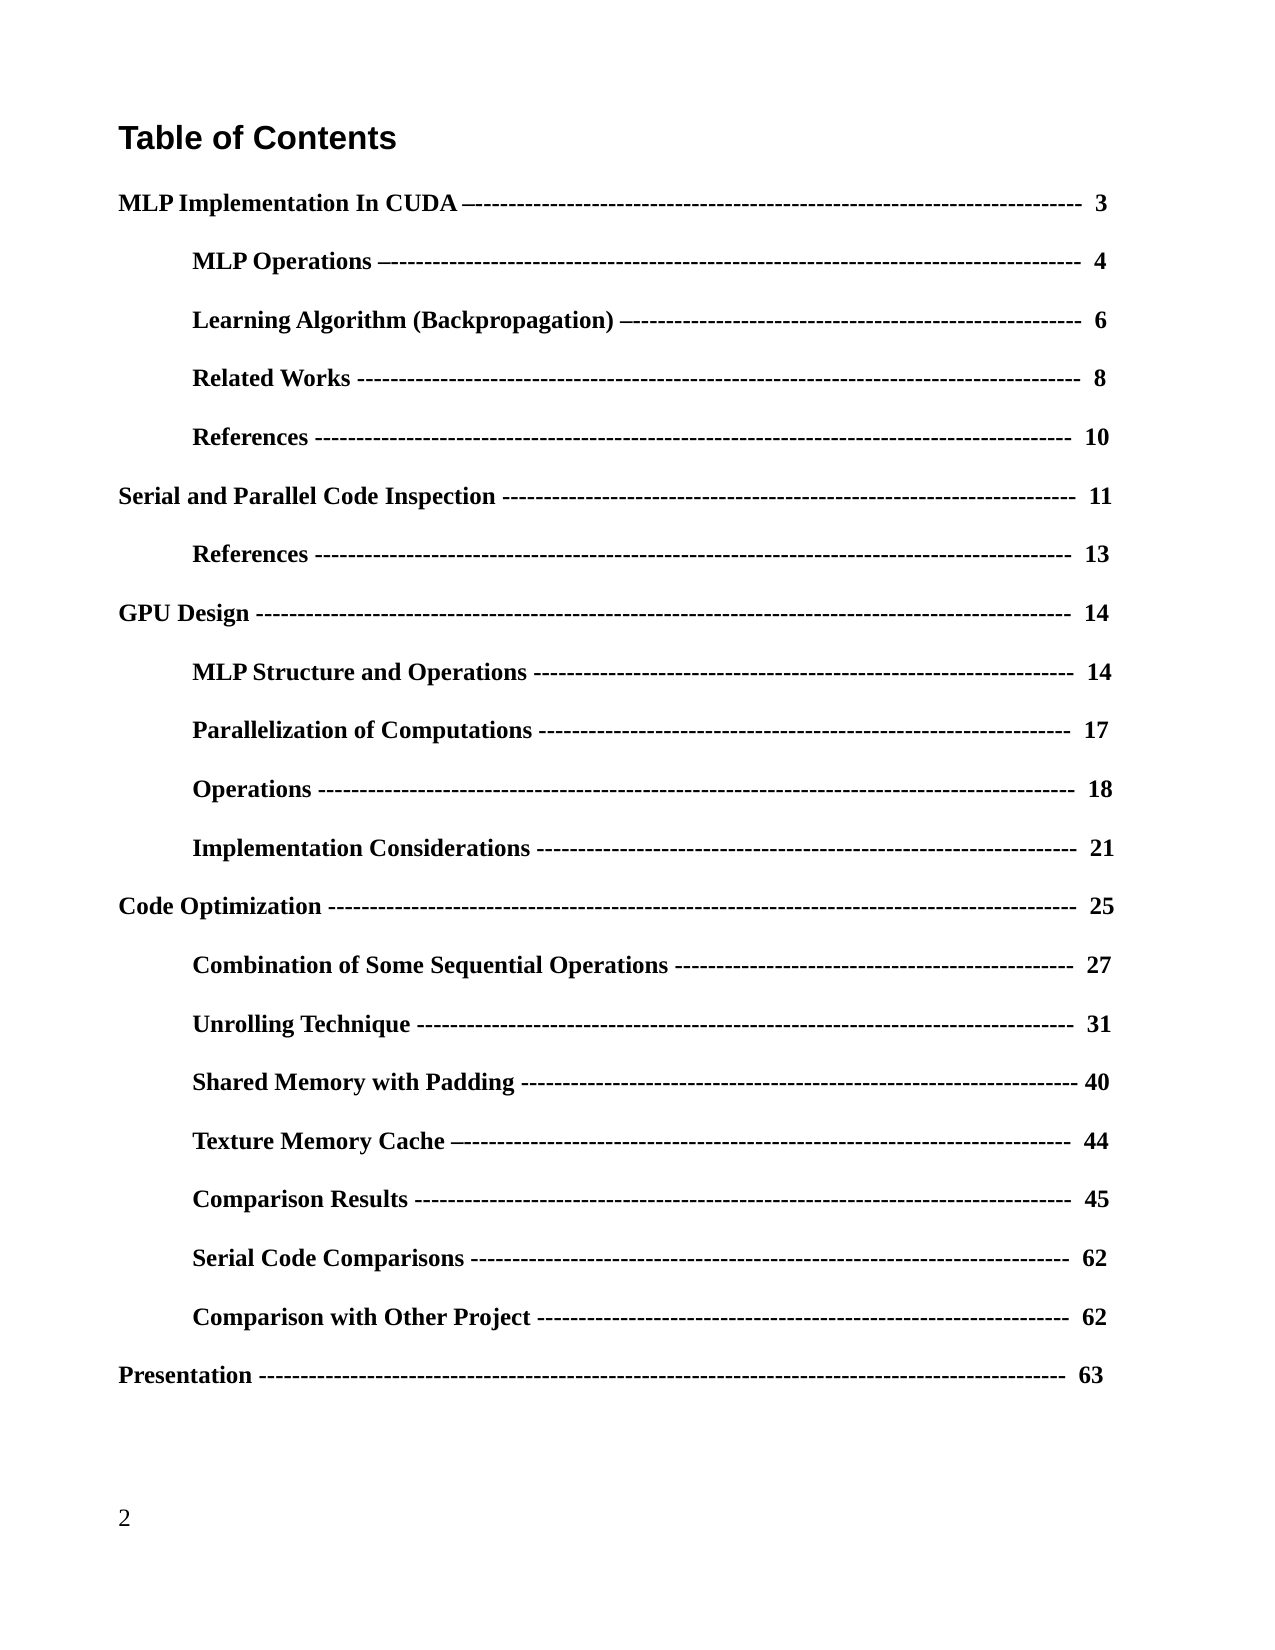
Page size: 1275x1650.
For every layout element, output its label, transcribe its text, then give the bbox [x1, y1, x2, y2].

subtitle GPU Design -------------------------------------------------------------------------------------------------- 14 [118, 604, 1157, 626]
subtitle MLP Operations –----------------------------------------------------------------------------------- 4 [118, 253, 1157, 274]
subtitle Serial Code Comparisons ------------------------------------------------------------------------ 62 [118, 1250, 1157, 1271]
subtitle Parallelization of Computations ---------------------------------------------------------------- 17 [118, 722, 1157, 743]
subtitle Combination of Some Sequential Operations ------------------------------------------------ 27 [118, 956, 1157, 978]
subtitle Table of Contents [118, 118, 1157, 157]
subtitle Operations ------------------------------------------------------------------------------------------- 18 [118, 781, 1157, 802]
subtitle Presentation ------------------------------------------------------------------------------------------------- 63 [118, 1367, 1157, 1388]
subtitle References ------------------------------------------------------------------------------------------- 10 [118, 429, 1157, 450]
subtitle Implementation Considerations ----------------------------------------------------------------- 21 [118, 839, 1157, 860]
subtitle Texture Memory Cache –------------------------------------------------------------------------- 44 [118, 1132, 1157, 1153]
subtitle Learning Algorithm (Backpropagation) –------------------------------------------------------ 6 [416, 311, 609, 332]
subtitle Shared Memory with Padding ------------------------------------------------------------------- 40 [118, 1074, 1157, 1095]
subtitle Learning Algorithm (Backpropagation) –------------------------------------------------------ 6 [118, 311, 418, 332]
subtitle References ------------------------------------------------------------------------------------------- 13 [118, 546, 1157, 567]
subtitle Comparison with Other Project ---------------------------------------------------------------- 62 [118, 1308, 1157, 1329]
subtitle Related Works --------------------------------------------------------------------------------------- 8 [118, 370, 1157, 391]
subtitle Unrolling Technique ------------------------------------------------------------------------------- 31 [118, 1015, 1157, 1036]
subtitle Serial and Parallel Code Inspection --------------------------------------------------------------------- 11 [118, 487, 1157, 508]
subtitle MLP Structure and Operations ----------------------------------------------------------------- 14 [118, 663, 1157, 684]
subtitle Code Optimization ------------------------------------------------------------------------------------------ 25 [118, 898, 1157, 919]
subtitle MLP Implementation In CUDA –------------------------------------------------------------------------- 3 [118, 194, 1157, 215]
subtitle Learning Algorithm (Backpropagation) –------------------------------------------------------ 6 [607, 311, 1157, 332]
subtitle Comparison Results ------------------------------------------------------------------------------- 45 [118, 1191, 1157, 1212]
